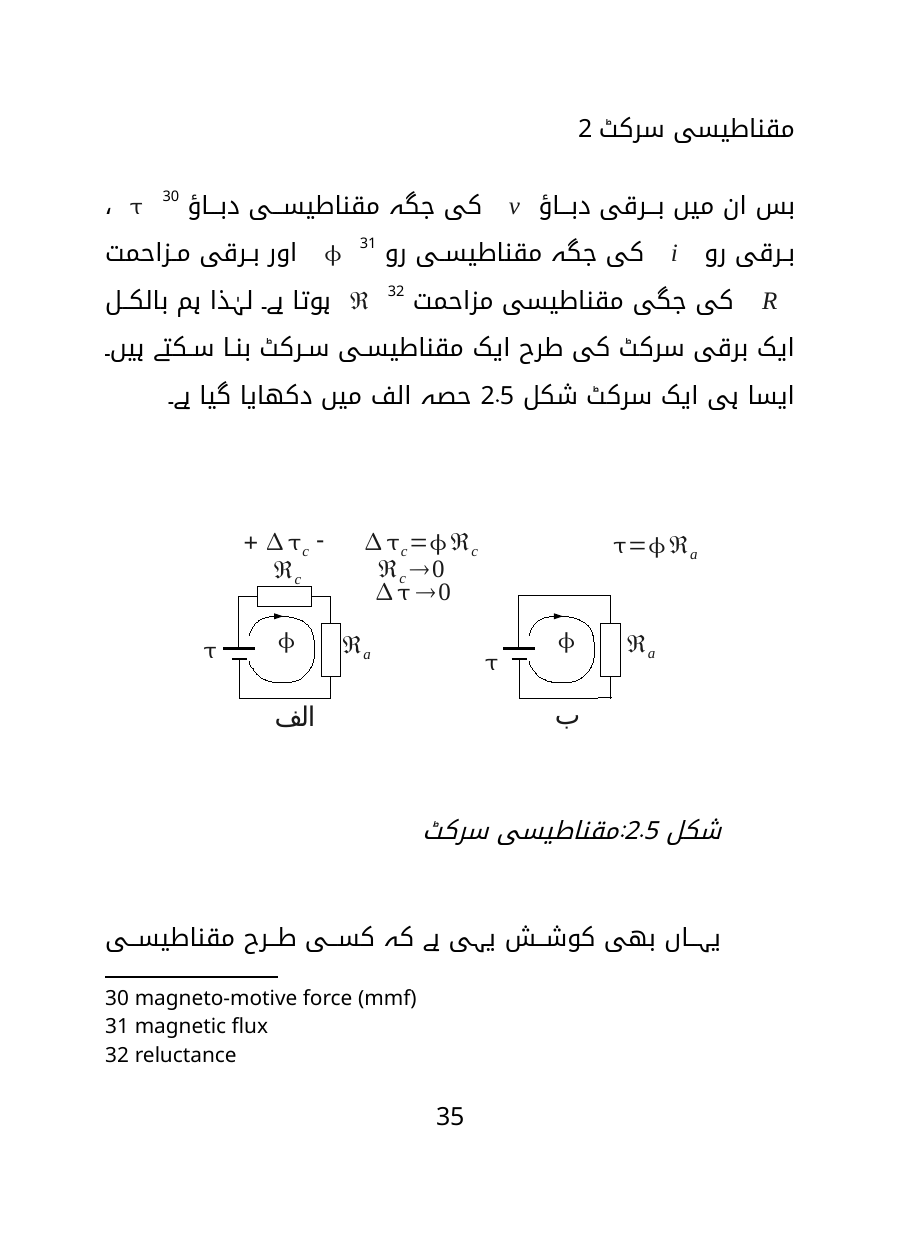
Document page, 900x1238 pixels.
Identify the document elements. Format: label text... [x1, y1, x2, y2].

text reluctance [105, 1040, 795, 1068]
text یہاں بھی کوشش یہی ہے کہ کسی طرح مقناطیسی دباؤ کو بغیر کم کئے مقناطیسی مزاحمتتک پہنچایا جائے۔ عموما خلائی درز کی مقناطیسی مزاحمت ہوتی ہے اور مقناطیسی کور کی۔ یہاں بھی اگرکو نظرانداز کرنا ممکن ہو تو ہمیں شکل 2.5 حصہ ب ملتا ہے جس میں مقناطیسی رو کو، بالکل اوہم کے قانون کی طرح، مساوات سے حل کیا جا سکتا ہے۔ یعنی [105, 914, 795, 962]
text magneto-motive force (mmf) [105, 983, 795, 1012]
text شکل 2.5:مقناطیسی سرکٹ [179, 491, 721, 854]
text magnetic flux [105, 1012, 795, 1040]
text مقناطیسی سرکٹ بالکل برقی سرکٹ کی طرح ہوتے ہیں۔ بس ان میں برقی دباؤ کی جگہ مقناطیسی دباؤ ، برقی رو کی جگہ مقناطیسی رو اور برقی مزاحمت کی جگی مقناطیسی مزاحمت ہوتا ہے۔ لہٰذا ہم بالکل ایک برقی سرکٹ کی طرح ایک مقناطیسی سرکٹ بنا سکتے ہیں۔ ایسا ہی ایک سرکٹ شکل 2.5 حصہ الف میں دکھایا گیا ہے۔ [105, 182, 795, 419]
